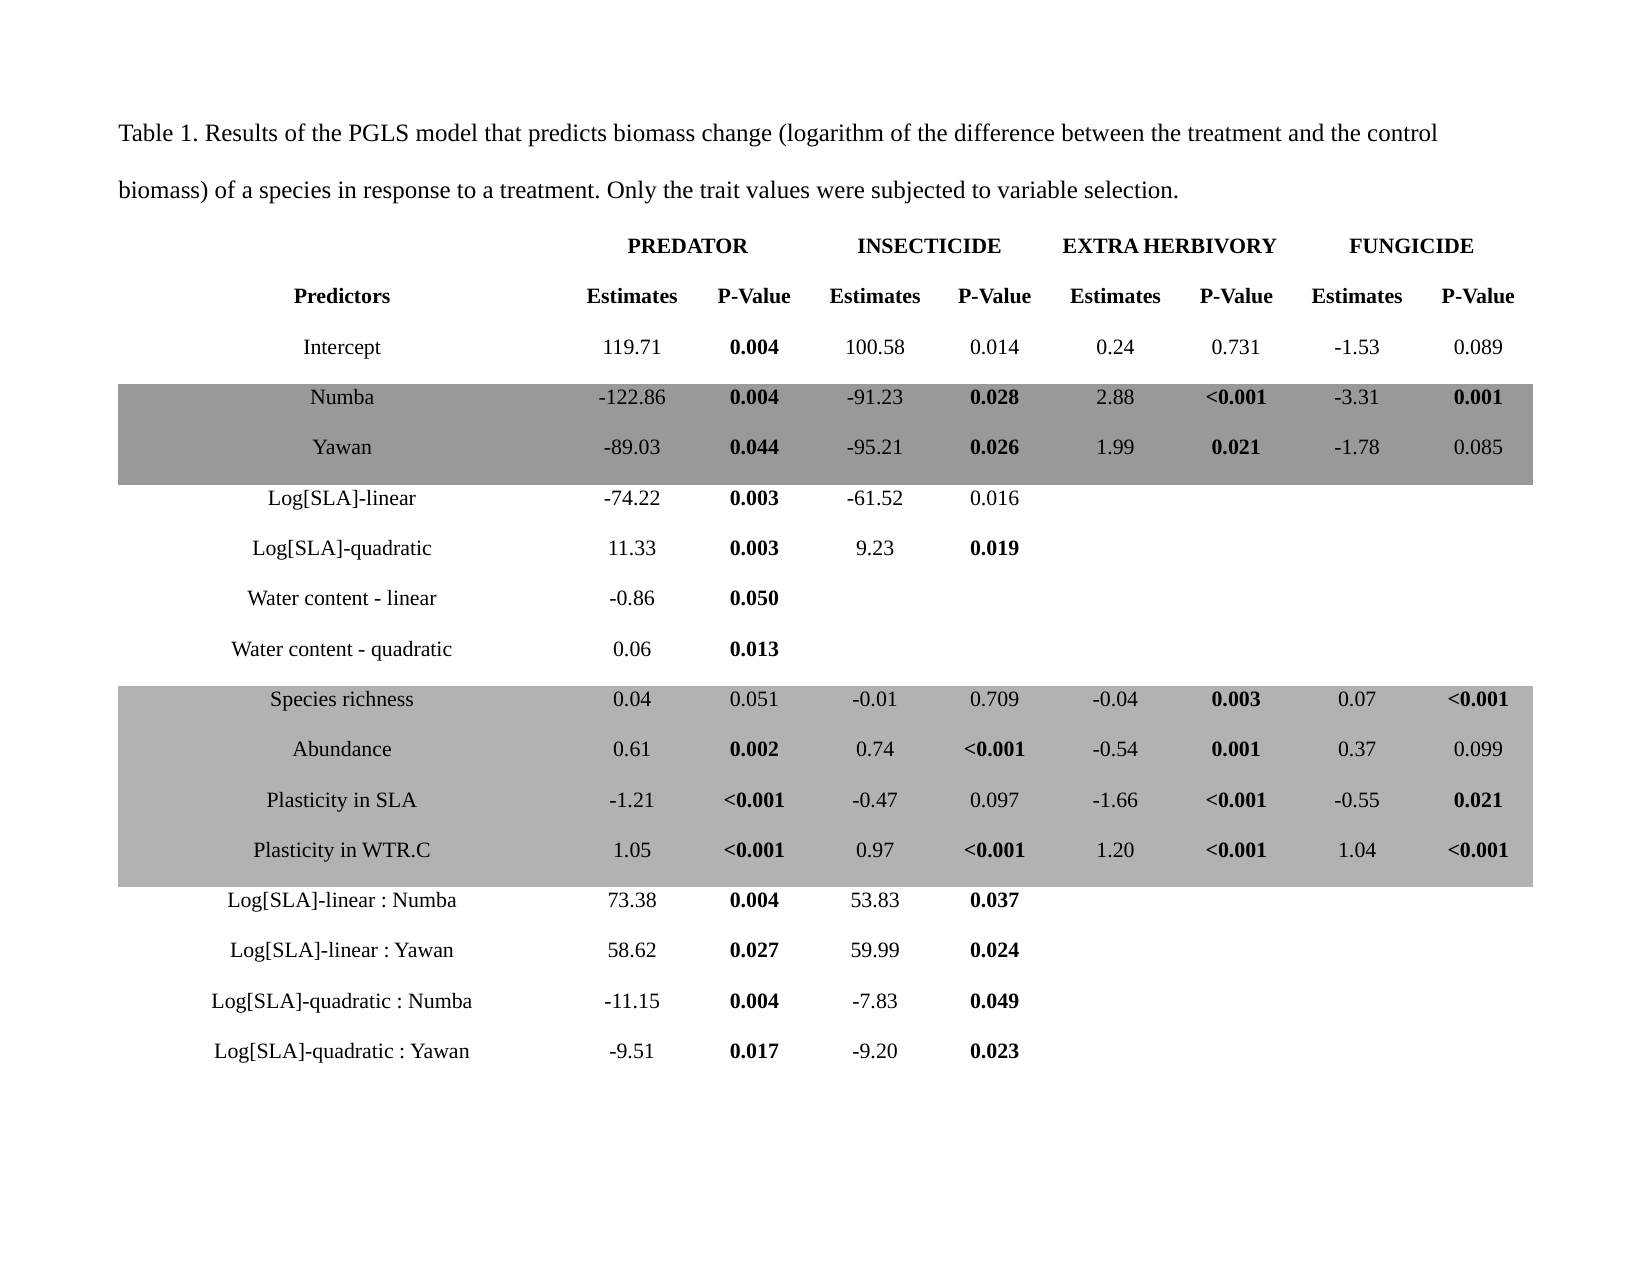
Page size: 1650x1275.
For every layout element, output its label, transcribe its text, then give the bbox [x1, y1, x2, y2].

table_cell 0.049 [940, 988, 1049, 1038]
text Table 1. Results of the PGLS model that predicts biomass change (logarithm of the difference between the treatment and the control biomass) of a species in response to a treatment. Only the trait values were subjected to variable selection. [118, 118, 1532, 204]
table_cell 59.99 [810, 938, 940, 988]
table_cell 0.37 [1291, 736, 1423, 787]
table_cell Log[SLA]-quadratic : Yawan [118, 1038, 566, 1088]
table_cell <0.001 [698, 837, 810, 887]
table_cell [1049, 887, 1182, 937]
table_cell P-Value [940, 284, 1049, 334]
table_cell -3.31 [1291, 384, 1423, 434]
table_cell 100.58 [810, 334, 940, 384]
table_cell Plasticity in SLA [118, 787, 566, 837]
table_header INSECTICIDE [810, 233, 1049, 283]
table_header EXTRA HERBIVORY [1049, 233, 1291, 283]
table_cell [1423, 887, 1533, 937]
table_cell -7.83 [810, 988, 940, 1038]
table_cell 0.044 [698, 434, 810, 485]
table_cell [1049, 535, 1182, 585]
table_cell 0.017 [698, 1038, 810, 1088]
table_cell [1291, 887, 1423, 937]
table_cell 0.709 [940, 686, 1049, 736]
table_cell -9.20 [810, 1038, 940, 1088]
table_cell [1182, 485, 1291, 535]
table_cell Numba [118, 384, 566, 434]
table_cell 0.003 [698, 485, 810, 535]
table_cell 0.74 [810, 736, 940, 787]
table_cell -1.66 [1049, 787, 1182, 837]
table_cell 0.023 [940, 1038, 1049, 1088]
table_cell 0.026 [940, 434, 1049, 485]
table_cell [1182, 887, 1291, 937]
table_cell -0.86 [566, 585, 698, 636]
table_cell <0.001 [1182, 384, 1291, 434]
table_cell 0.085 [1423, 434, 1533, 485]
table_cell <0.001 [1423, 837, 1533, 887]
table_cell [1291, 585, 1423, 636]
table_cell <0.001 [1423, 686, 1533, 736]
table_cell 0.099 [1423, 736, 1533, 787]
table_cell Estimates [1291, 284, 1423, 334]
table_cell -1.53 [1291, 334, 1423, 384]
table_cell 0.07 [1291, 686, 1423, 736]
table_cell -9.51 [566, 1038, 698, 1088]
table_cell P-Value [1423, 284, 1533, 334]
table_cell Predictors [118, 284, 566, 334]
table_cell 2.88 [1049, 384, 1182, 434]
table_cell -61.52 [810, 485, 940, 535]
table_cell Log[SLA]-linear : Numba [118, 887, 566, 937]
table_cell [1423, 535, 1533, 585]
table_cell [1049, 585, 1182, 636]
table_cell -1.21 [566, 787, 698, 837]
table_cell [1423, 938, 1533, 988]
table_cell 0.019 [940, 535, 1049, 585]
table_header [118, 233, 566, 283]
table_cell 119.71 [566, 334, 698, 384]
table_cell 0.021 [1182, 434, 1291, 485]
table_cell Log[SLA]-linear : Yawan [118, 938, 566, 988]
table_cell Plasticity in WTR.C [118, 837, 566, 887]
table_cell Yawan [118, 434, 566, 485]
table_cell -0.47 [810, 787, 940, 837]
table_cell 0.051 [698, 686, 810, 736]
table_cell [1423, 485, 1533, 535]
table_cell [940, 636, 1049, 686]
table_cell Log[SLA]-linear [118, 485, 566, 535]
table_cell 53.83 [810, 887, 940, 937]
table_cell -95.21 [810, 434, 940, 485]
table_cell Species richness [118, 686, 566, 736]
table_cell [940, 585, 1049, 636]
table_cell 1.04 [1291, 837, 1423, 887]
table_cell Intercept [118, 334, 566, 384]
table_cell -1.78 [1291, 434, 1423, 485]
table_cell 0.24 [1049, 334, 1182, 384]
table_cell 1.99 [1049, 434, 1182, 485]
table_cell -89.03 [566, 434, 698, 485]
table_cell [1182, 988, 1291, 1038]
table_cell Log[SLA]-quadratic [118, 535, 566, 585]
table_cell 0.021 [1423, 787, 1533, 837]
table_header FUNGICIDE [1291, 233, 1533, 283]
table_cell [1291, 636, 1423, 686]
table_cell [1423, 988, 1533, 1038]
table_cell 0.028 [940, 384, 1049, 434]
table_cell 0.097 [940, 787, 1049, 837]
table_cell 11.33 [566, 535, 698, 585]
table_cell Abundance [118, 736, 566, 787]
table_cell 0.037 [940, 887, 1049, 937]
table_cell 0.731 [1182, 334, 1291, 384]
table_cell [1423, 585, 1533, 636]
table_cell [1291, 938, 1423, 988]
table_cell [1049, 938, 1182, 988]
table_cell [1423, 636, 1533, 686]
table_header PREDATOR [566, 233, 810, 283]
table_cell -0.01 [810, 686, 940, 736]
table_cell P-Value [1182, 284, 1291, 334]
table_cell P-Value [698, 284, 810, 334]
table_cell 0.004 [698, 334, 810, 384]
table_cell [1182, 938, 1291, 988]
table_cell [1182, 585, 1291, 636]
table_cell 0.089 [1423, 334, 1533, 384]
table_cell 0.024 [940, 938, 1049, 988]
table_cell -122.86 [566, 384, 698, 434]
table_cell [1291, 1038, 1423, 1088]
table_cell [810, 585, 940, 636]
table_cell Water content - quadratic [118, 636, 566, 686]
table_cell 0.004 [698, 384, 810, 434]
table_cell <0.001 [940, 837, 1049, 887]
table_cell [1049, 1038, 1182, 1088]
table_cell 58.62 [566, 938, 698, 988]
table_cell Estimates [566, 284, 698, 334]
table_cell <0.001 [698, 787, 810, 837]
table_cell 73.38 [566, 887, 698, 937]
table_cell 0.027 [698, 938, 810, 988]
table_cell <0.001 [1182, 837, 1291, 887]
table_cell 1.05 [566, 837, 698, 887]
table_cell Water content - linear [118, 585, 566, 636]
table_cell 0.003 [698, 535, 810, 585]
table_cell -0.04 [1049, 686, 1182, 736]
table_cell [1049, 988, 1182, 1038]
table_cell [1182, 1038, 1291, 1088]
table_cell [1423, 1038, 1533, 1088]
table_cell -0.54 [1049, 736, 1182, 787]
table_cell -74.22 [566, 485, 698, 535]
table_cell [1291, 988, 1423, 1038]
table_cell -0.55 [1291, 787, 1423, 837]
table_cell 0.97 [810, 837, 940, 887]
table_cell 0.004 [698, 988, 810, 1038]
table_cell 9.23 [810, 535, 940, 585]
table_cell [810, 636, 940, 686]
table_cell 0.04 [566, 686, 698, 736]
table_cell 0.013 [698, 636, 810, 686]
table_cell 0.003 [1182, 686, 1291, 736]
table_cell 0.61 [566, 736, 698, 787]
table_cell Estimates [1049, 284, 1182, 334]
table_cell 0.001 [1182, 736, 1291, 787]
table_cell [1291, 485, 1423, 535]
table_cell 1.20 [1049, 837, 1182, 887]
table_cell [1049, 485, 1182, 535]
table_cell 0.004 [698, 887, 810, 937]
table_cell [1182, 636, 1291, 686]
table_cell -11.15 [566, 988, 698, 1038]
table_cell Estimates [810, 284, 940, 334]
table_cell 0.050 [698, 585, 810, 636]
table_cell [1291, 535, 1423, 585]
table_cell 0.001 [1423, 384, 1533, 434]
table_cell [1182, 535, 1291, 585]
table_cell -91.23 [810, 384, 940, 434]
table_cell <0.001 [1182, 787, 1291, 837]
table_cell Log[SLA]-quadratic : Numba [118, 988, 566, 1038]
table_cell 0.06 [566, 636, 698, 686]
table_cell 0.016 [940, 485, 1049, 535]
table_cell 0.014 [940, 334, 1049, 384]
table_cell <0.001 [940, 736, 1049, 787]
table_cell [1049, 636, 1182, 686]
table_cell 0.002 [698, 736, 810, 787]
